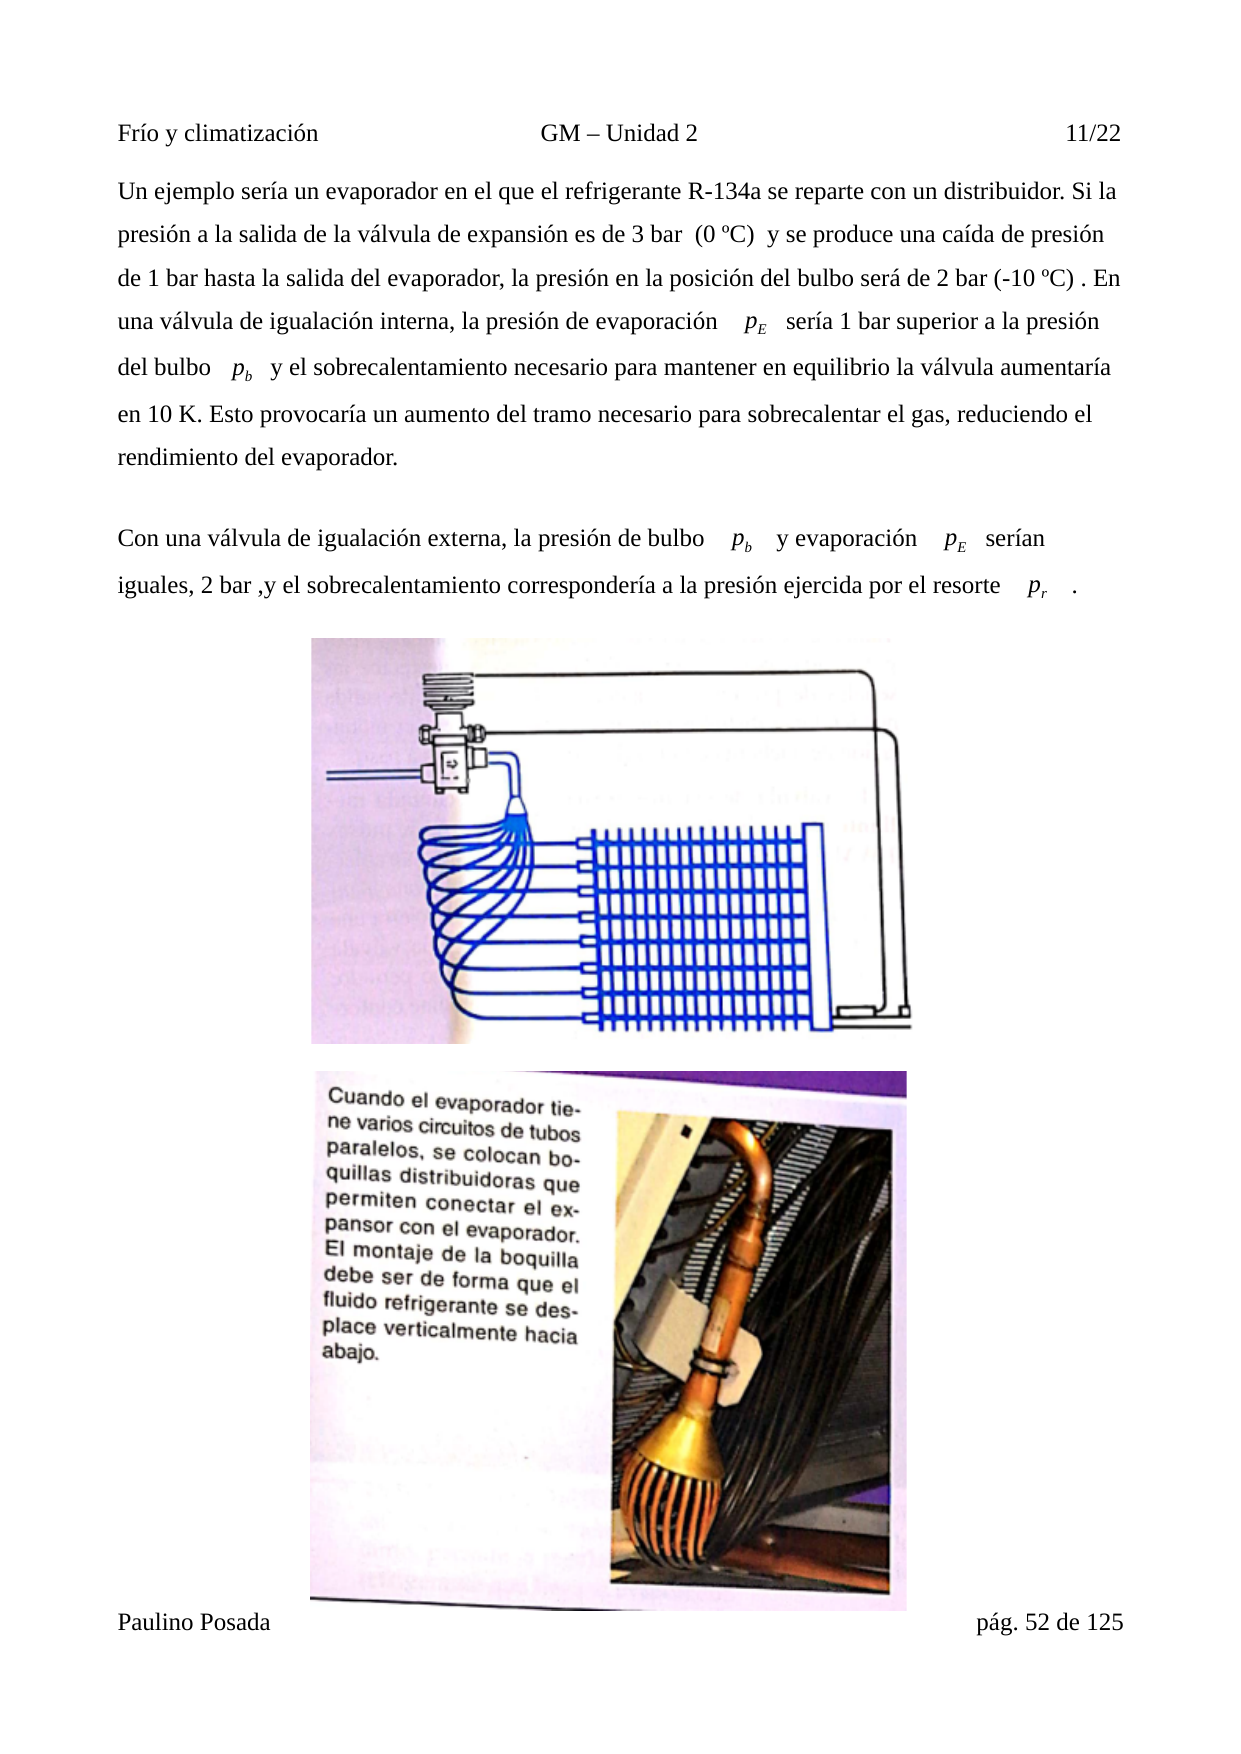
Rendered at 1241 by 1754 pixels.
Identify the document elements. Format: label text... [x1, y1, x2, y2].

text Con una válvula de igualación externa, la presión de bulbo y evaporación serían iguales, 2 bar ,y el sobrecalentamiento correspondería a la presión ejercida por el resorte . [117, 523, 1123, 602]
text Un ejemplo sería un evaporador en el que el refrigerante R-134a se reparte con un distribuidor. Si la presión a la salida de la válvula de expansión es de 3 bar (0 ºC) y se produce una caída de presión de 1 bar hasta la salida del evaporador, la presión en la posición del bulbo será de 2 bar (-10 ºC) . En una válvula de igualación interna, la presión de evaporación sería 1 bar superior a la presión del bulboy el sobrecalentamiento necesario para mantener en equilibrio la válvula aumentaría en 10 K. Esto provocaría un aumento del tramo necesario para sobrecalentar el gas, reduciendo el rendimiento del evaporador. [117, 176, 1123, 471]
picture [310, 1071, 907, 1611]
picture [311, 638, 928, 1044]
